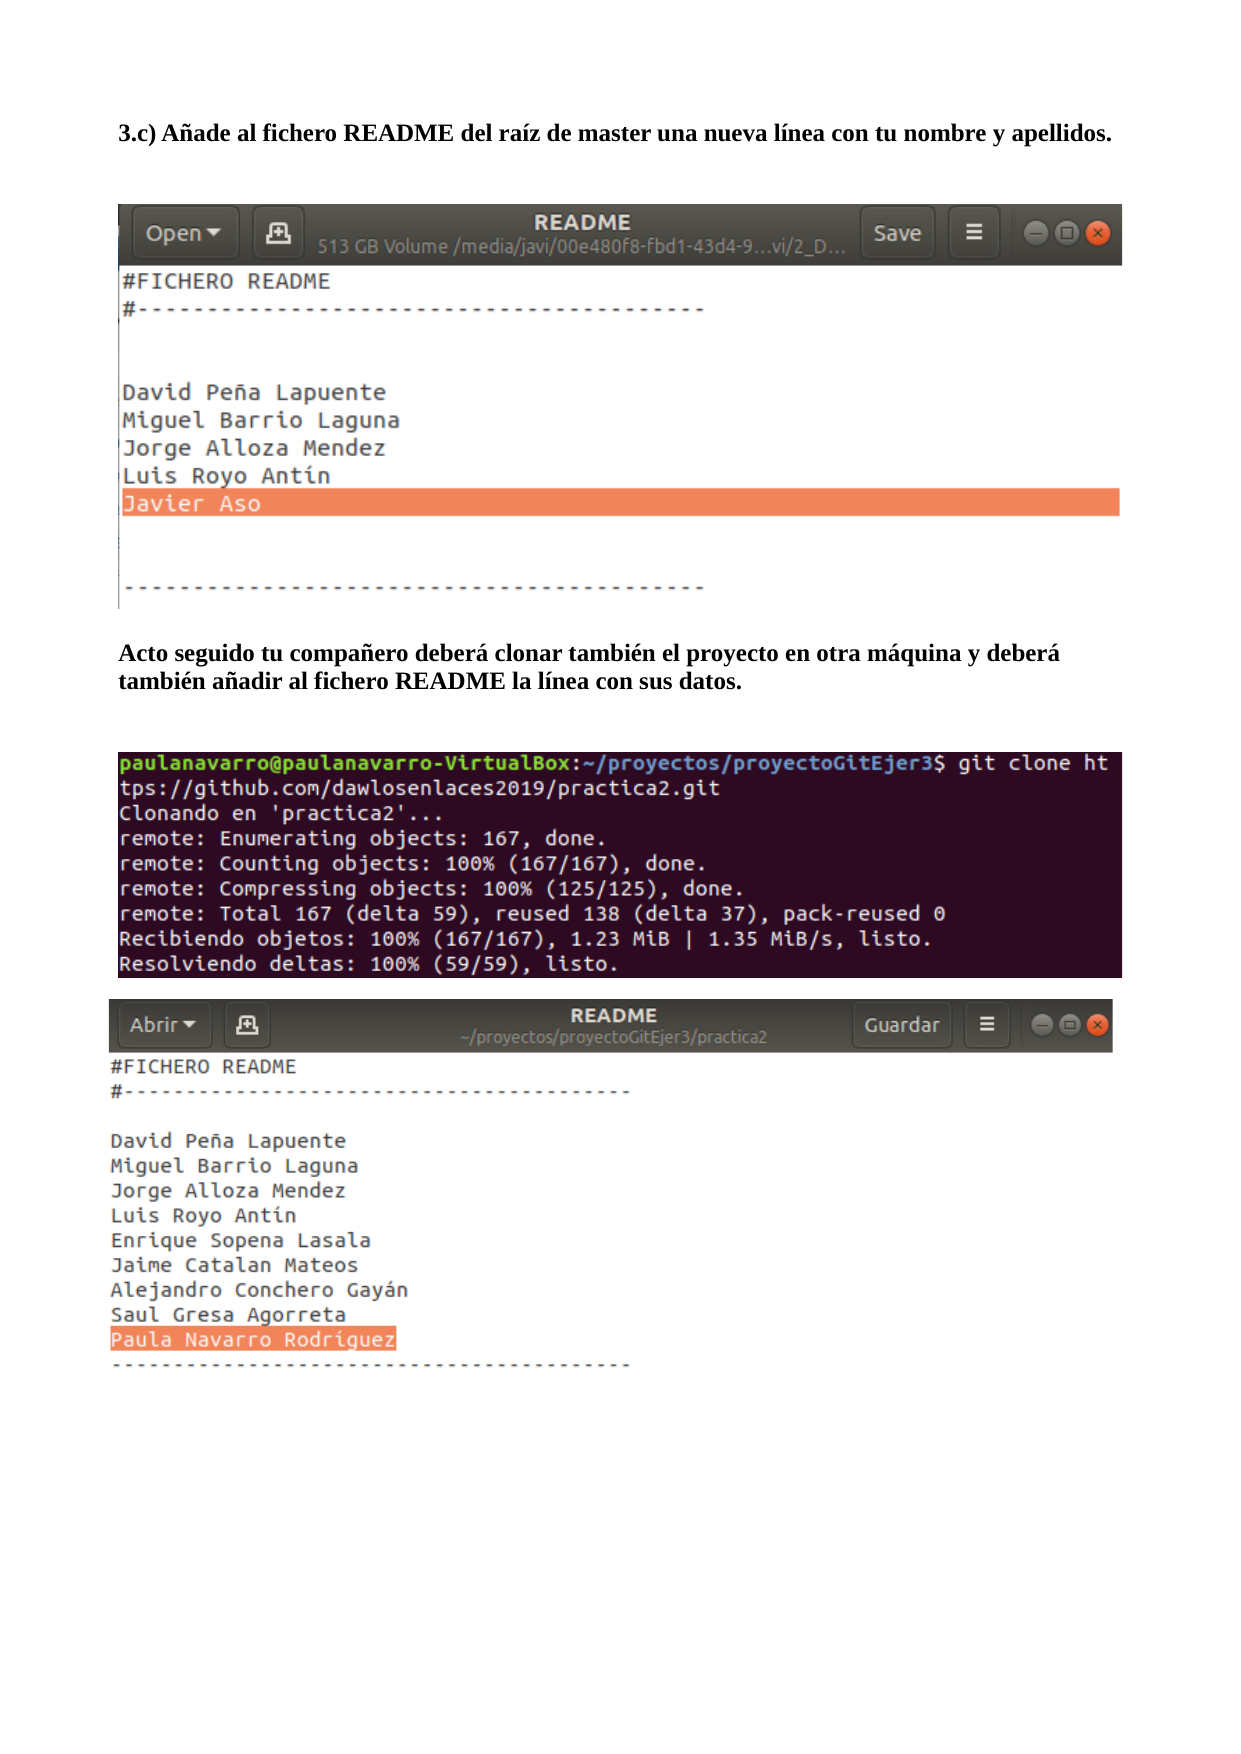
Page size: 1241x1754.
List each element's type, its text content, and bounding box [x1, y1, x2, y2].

picture [108, 999, 1113, 1424]
picture [118, 204, 1123, 609]
text 3.c) Añade al fichero README del raíz de master una nueva línea con tu nombre y apellidos. [118, 118, 1122, 147]
picture [118, 752, 1123, 978]
text también añadir al fichero README la línea con sus datos. [118, 666, 1122, 695]
text Acto seguido tu compañero deberá clonar también el proyecto en otra máquina y deberá [118, 638, 1122, 666]
